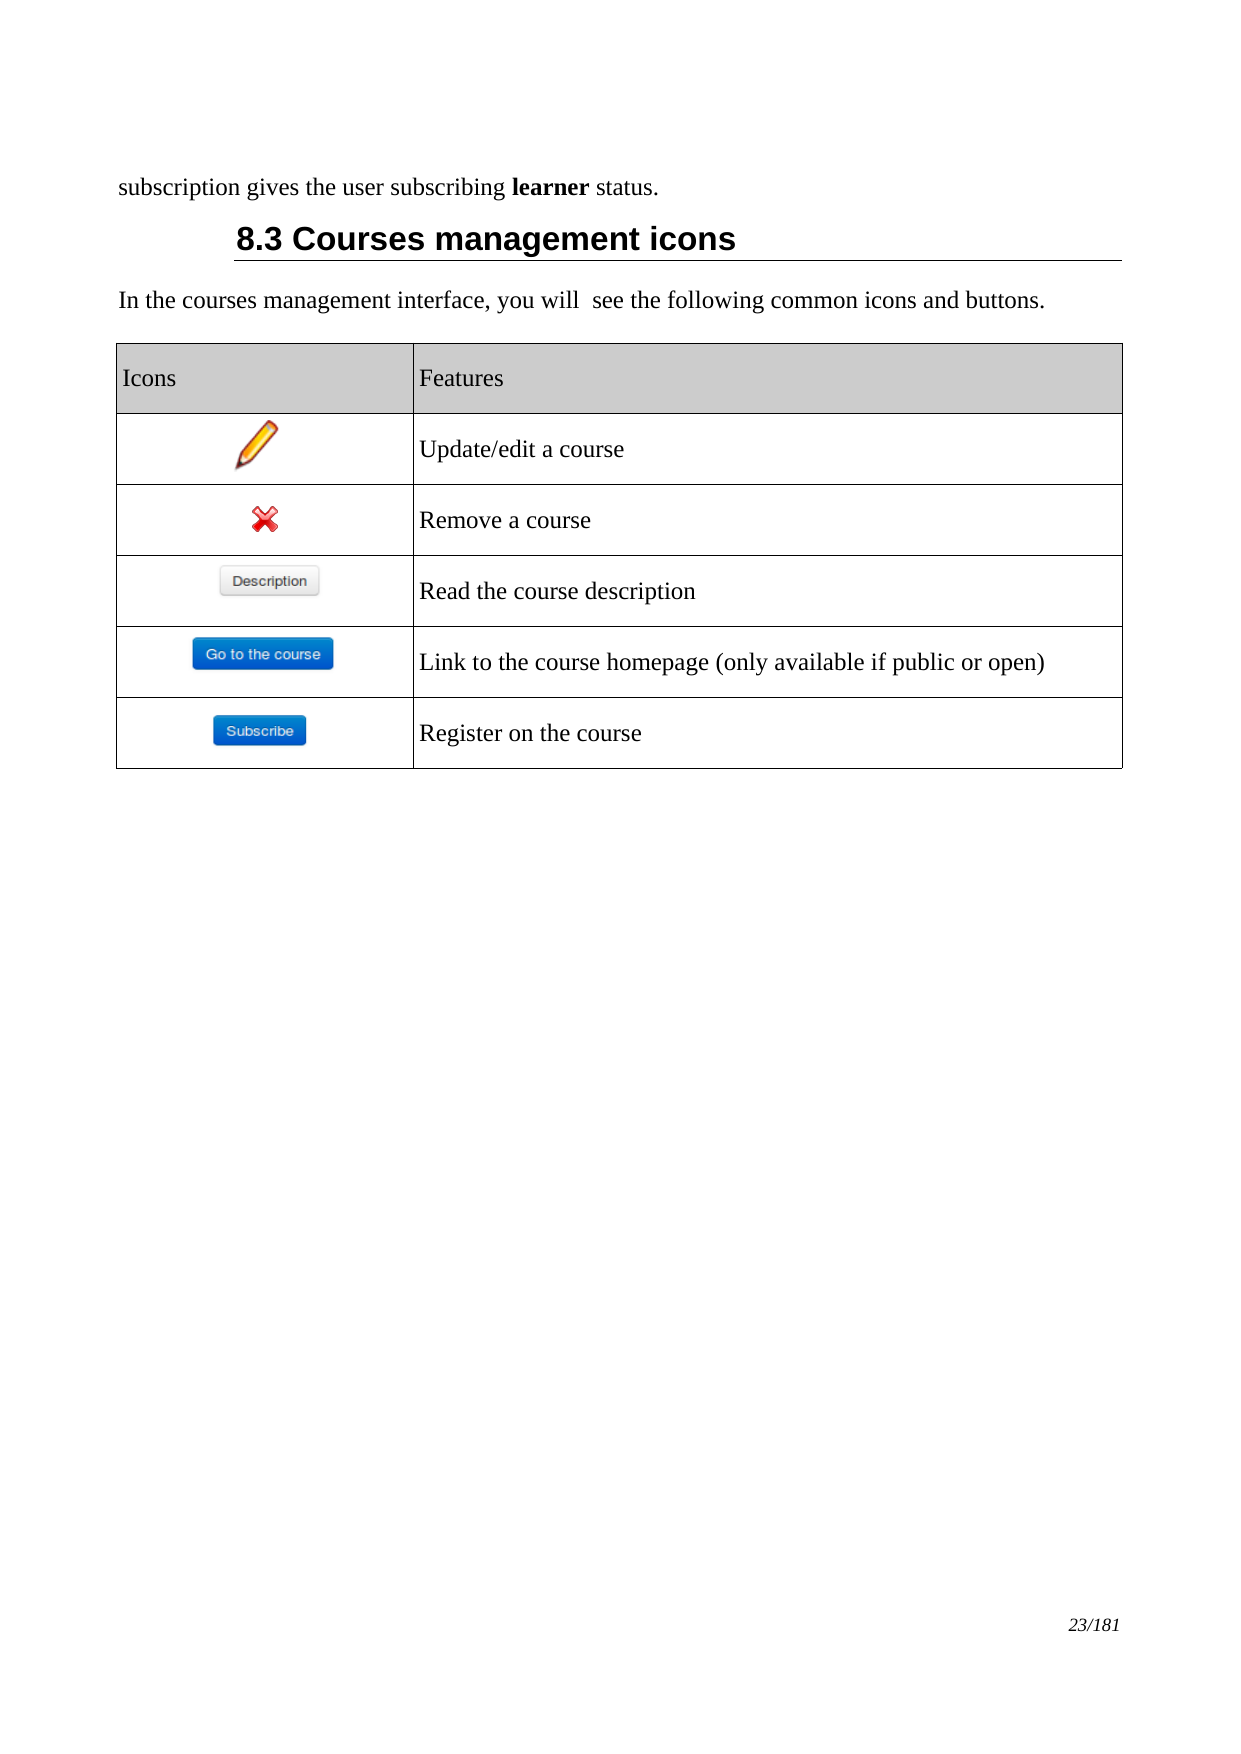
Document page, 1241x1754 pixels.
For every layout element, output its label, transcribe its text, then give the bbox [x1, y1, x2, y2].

text subscription gives the user subscribing learner status. [118, 172, 1122, 200]
table_header Icons [117, 344, 413, 413]
text In the courses management interface, you will see the following common icons and buttons. [118, 285, 1122, 314]
table_cell [117, 505, 413, 555]
table_cell Link to the course homepage (only available if public or open) [414, 627, 1122, 697]
table_cell [117, 698, 413, 767]
picture [210, 711, 312, 752]
picture [231, 420, 282, 472]
table_cell Update/edit a course [414, 414, 1122, 484]
table_cell [117, 485, 413, 504]
subtitle Courses management icons [234, 219, 1122, 260]
picture [214, 561, 323, 599]
table_cell Register on the course [414, 698, 1122, 767]
table_cell [117, 414, 413, 484]
table_header Features [414, 344, 1122, 413]
table_cell [117, 556, 413, 626]
table_cell Read the course description [414, 556, 1122, 626]
picture [250, 504, 279, 533]
table_cell Remove a course [414, 485, 1122, 555]
table_cell [117, 627, 413, 697]
picture [188, 634, 337, 679]
